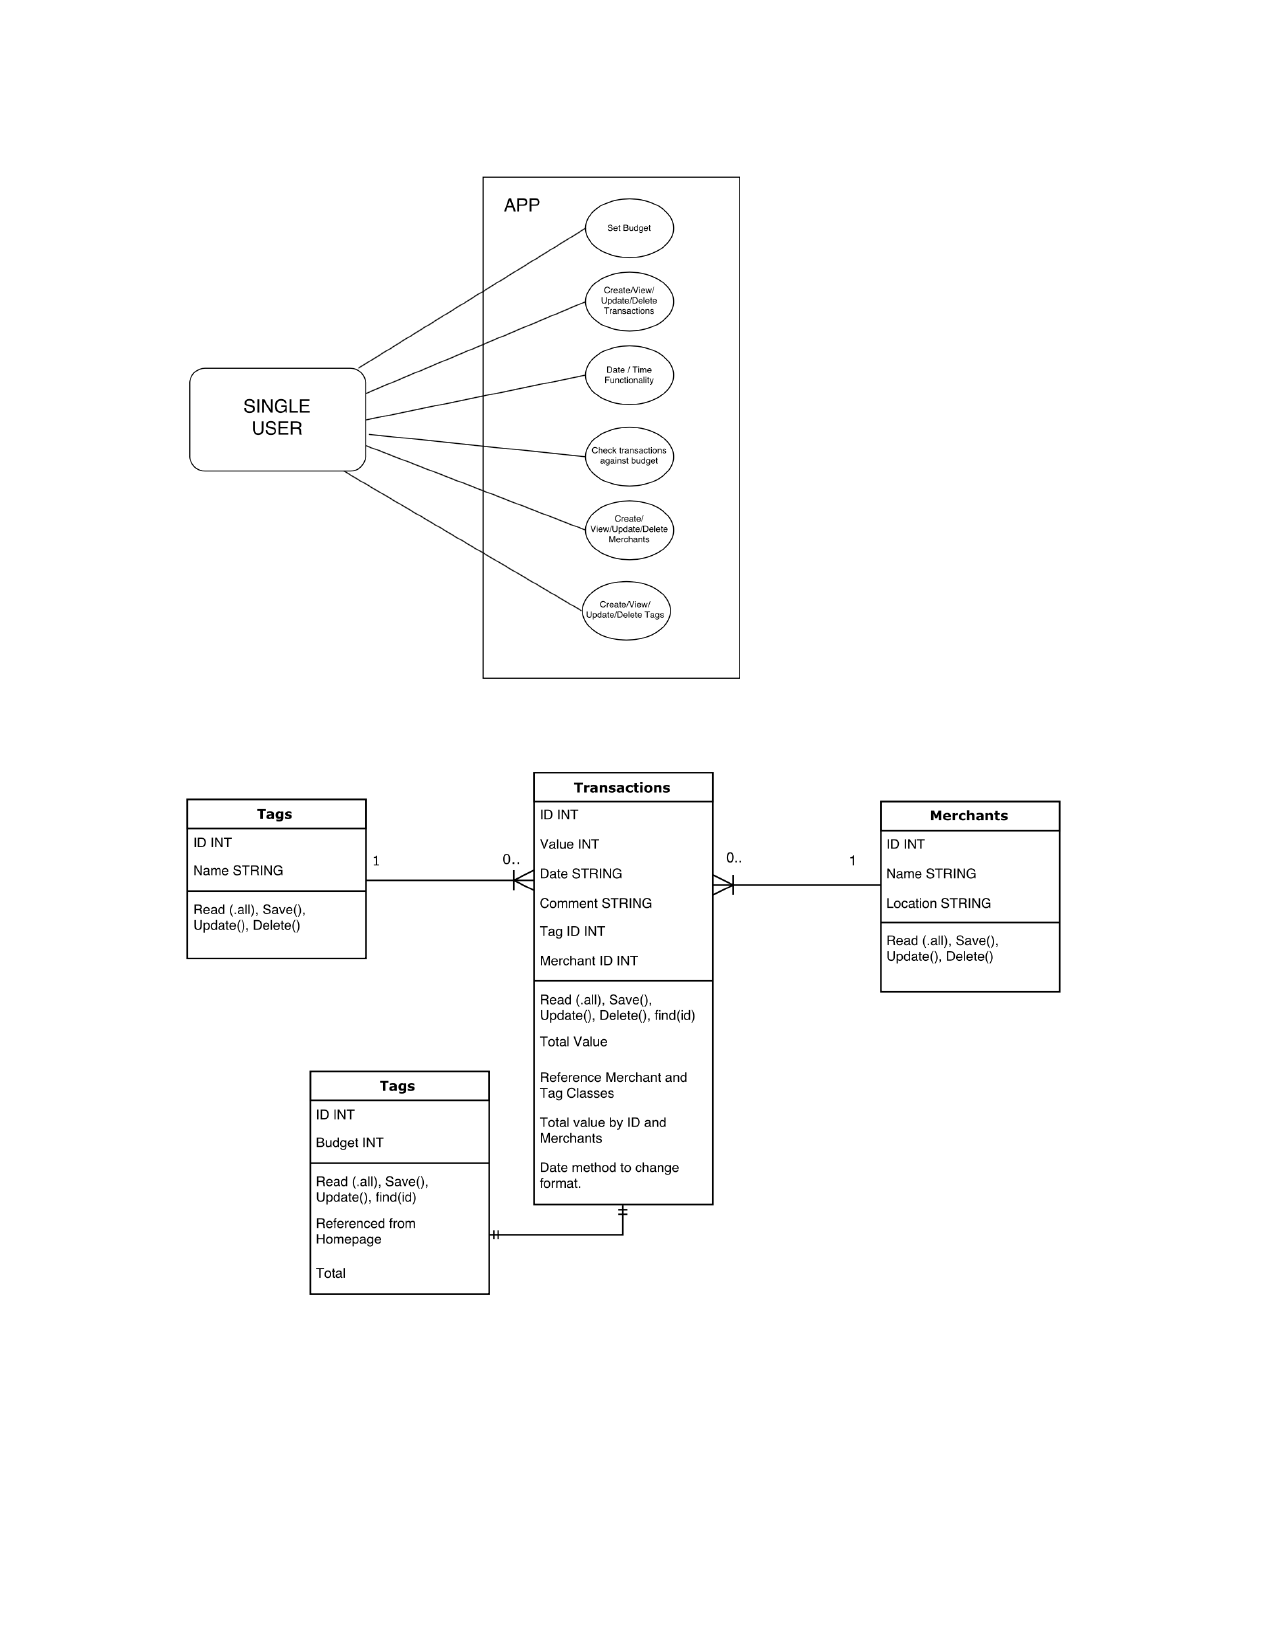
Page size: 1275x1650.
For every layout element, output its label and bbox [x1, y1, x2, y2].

picture [150, 750, 1078, 1309]
picture [150, 150, 800, 716]
